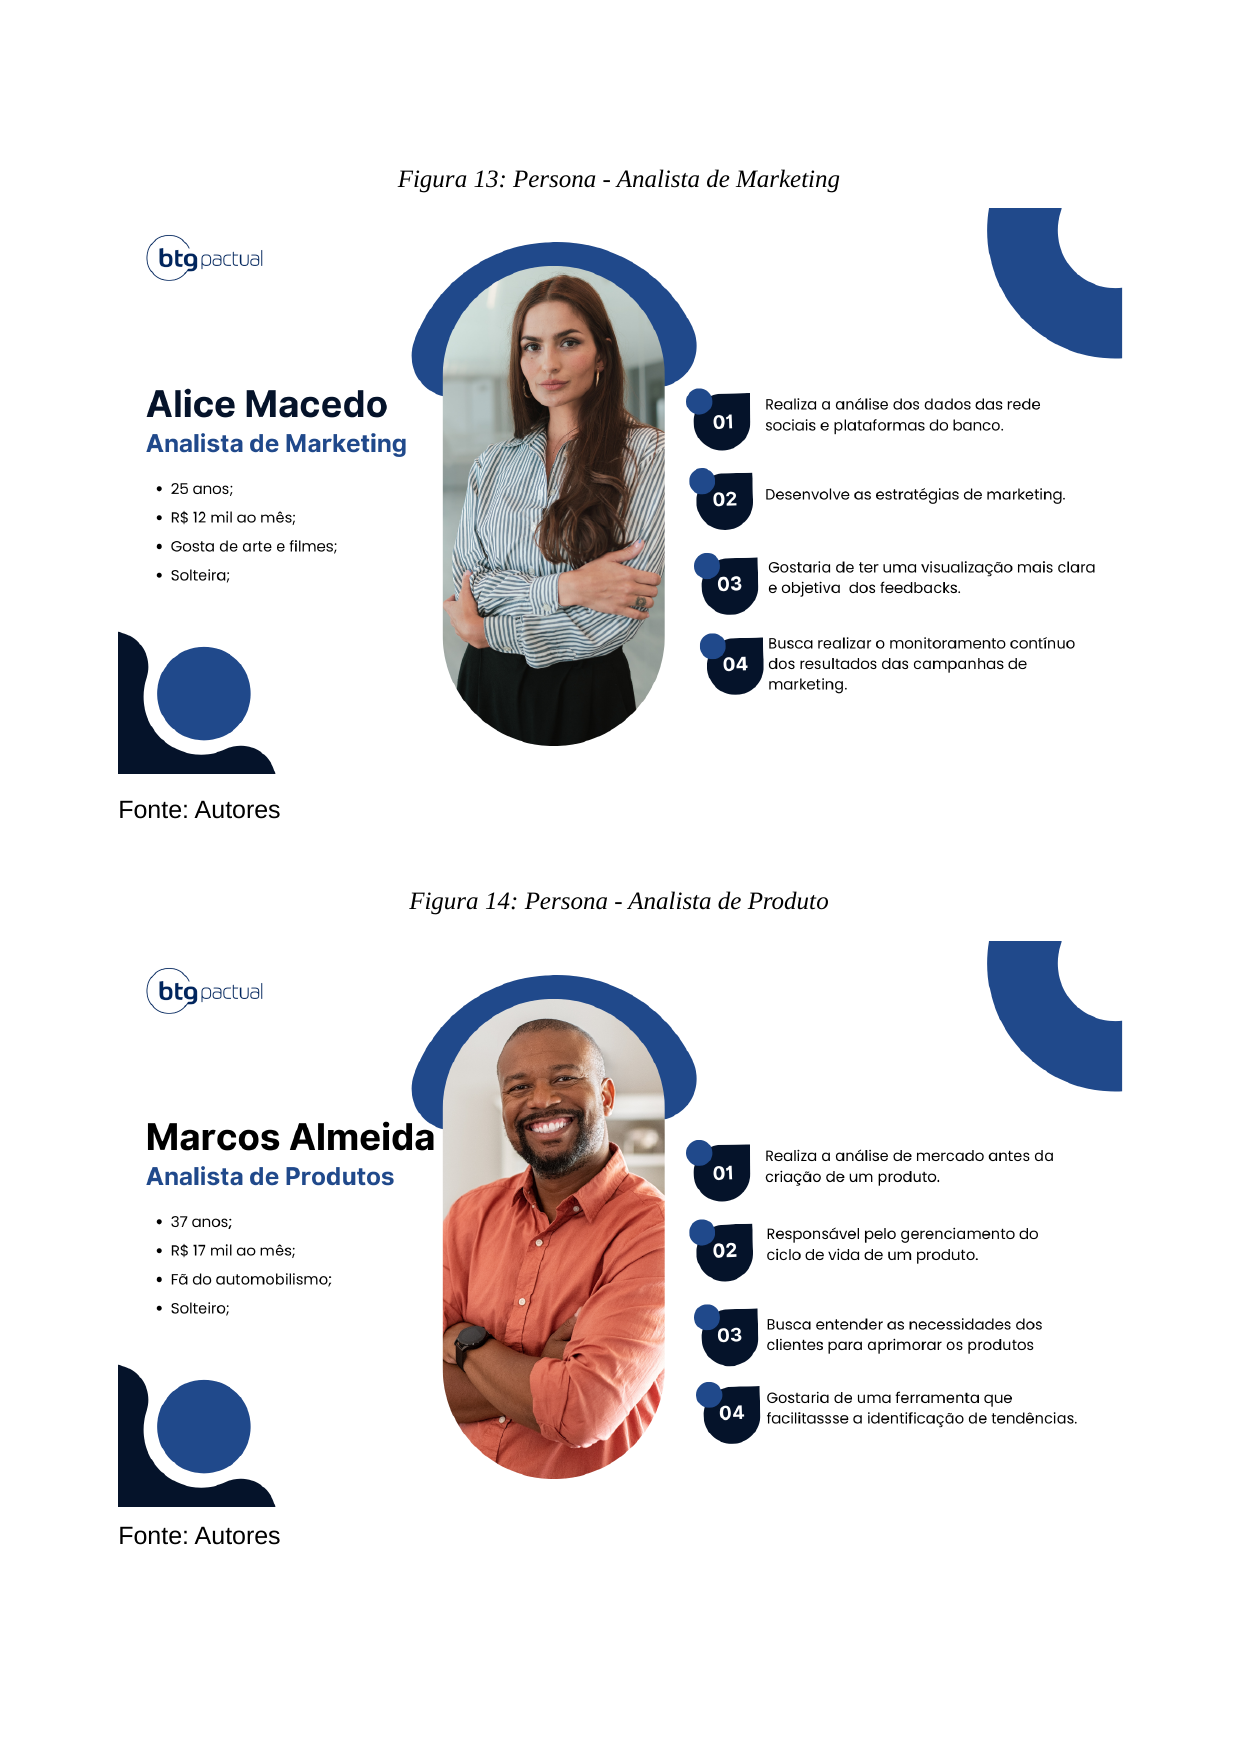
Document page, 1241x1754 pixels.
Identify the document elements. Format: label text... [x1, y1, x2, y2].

picture [118, 941, 1123, 1507]
picture [118, 208, 1123, 774]
text Fonte: Autores [118, 780, 1122, 823]
text [118, 915, 1122, 941]
text Fonte: Autores [118, 1507, 1122, 1549]
text Figura 14: Persona - Analista de Produto [118, 886, 1122, 915]
text Figura 13: Persona - Analista de Marketing [118, 164, 1122, 193]
text [118, 874, 1122, 886]
